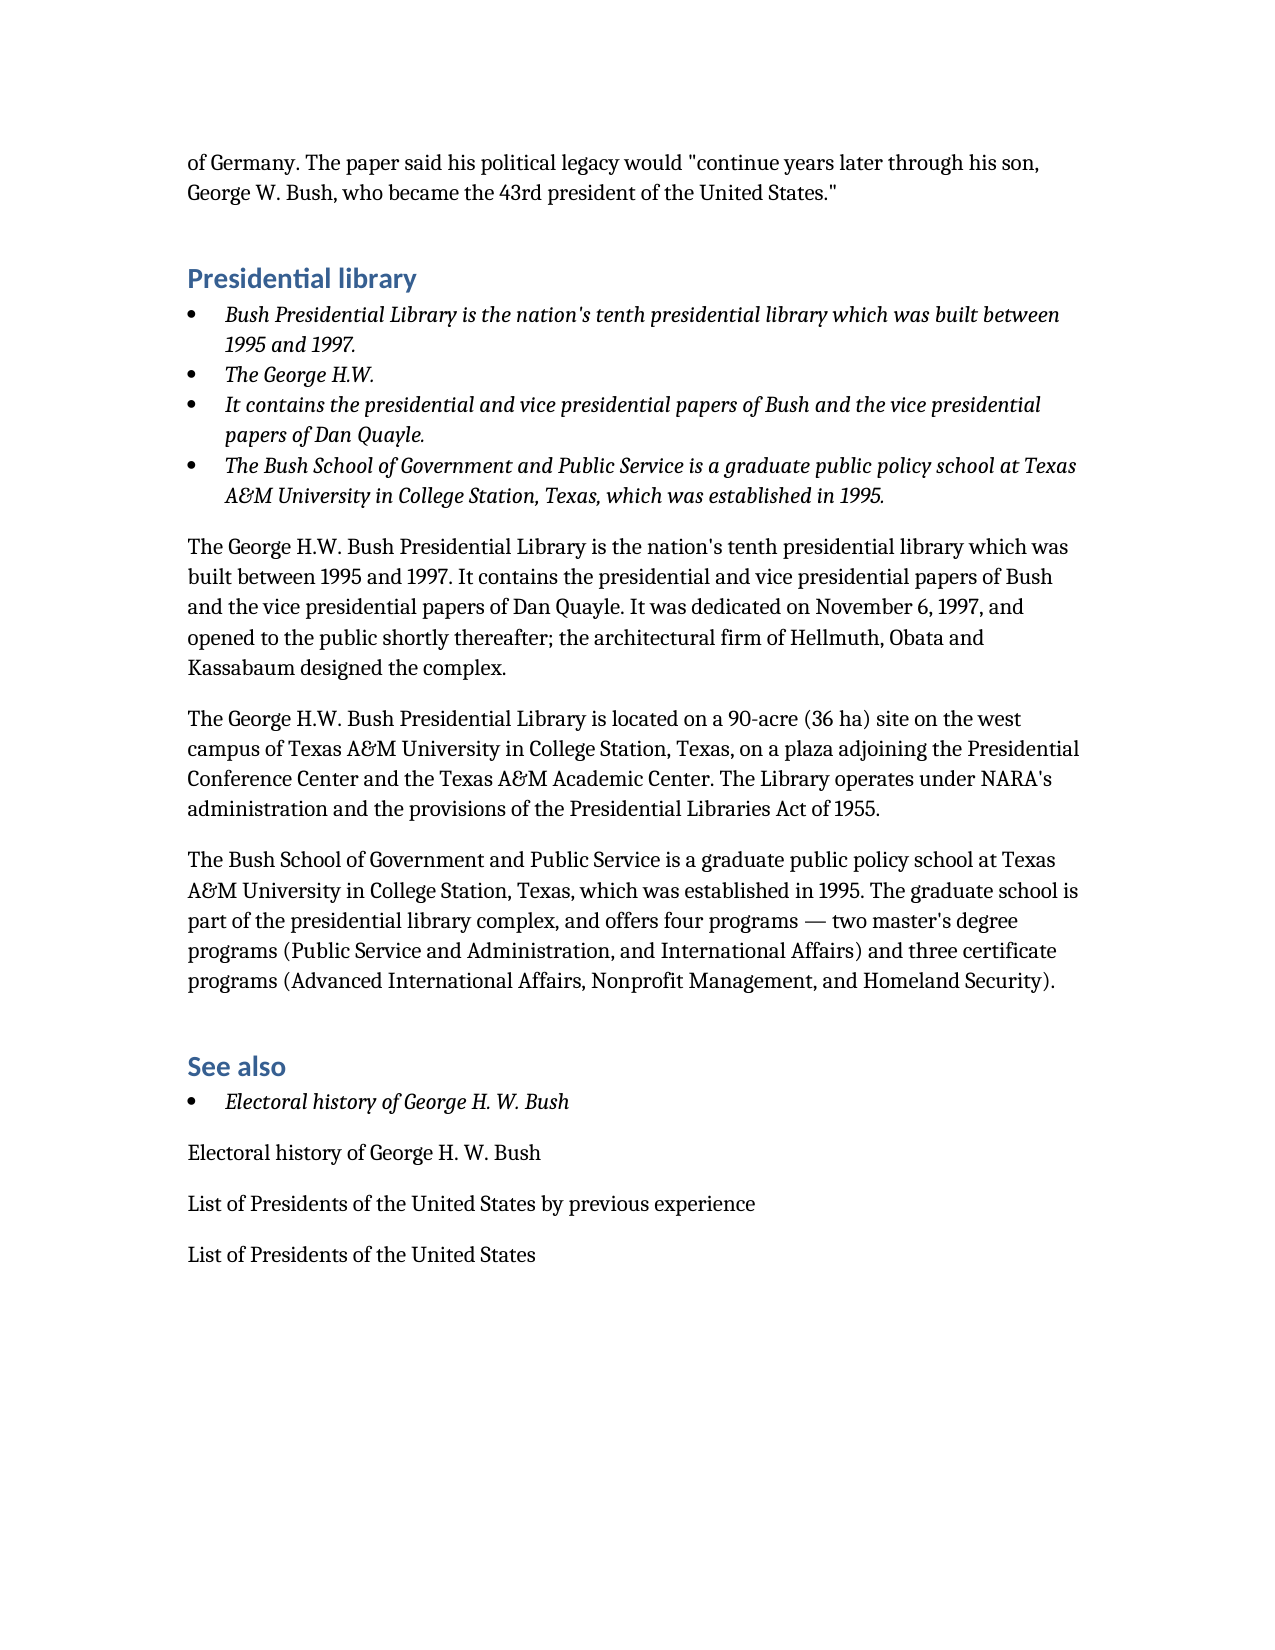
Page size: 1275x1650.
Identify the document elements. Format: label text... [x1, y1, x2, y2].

list Electoral history of George H. W. Bush [187, 1089, 1087, 1116]
text Electoral history of George H. W. Bush [187, 1140, 1087, 1167]
text List of Presidents of the United States [187, 1242, 1087, 1269]
text List of Presidents of the United States by previous experience [187, 1191, 1087, 1218]
text The George H.W. Bush Presidential Library is the nation's tenth presidential library which was built between 1995 and 1997. It contains the presidential and vice presidential papers of Bush and the vice presidential papers of Dan Quayle. It was dedicated on November 6, 1997, and opened to the public shortly thereafter; the architectural firm of Hellmuth, Obata and Kassabaum designed the complex. [187, 534, 1087, 681]
text The Bush School of Government and Public Service is a graduate public policy school at Texas A&M University in College Station, Texas, which was established in 1995. The graduate school is part of the presidential library complex, and offers four programs — two master's degree programs (Public Service and Administration, and International Affairs) and three certificate programs (Advanced International Affairs, Nonprofit Management, and Homeland Security). [187, 847, 1087, 994]
list Bush Presidential Library is the nation's tenth presidential library which was built between 1995 and 1997. [187, 301, 1087, 358]
text of Germany. The paper said his political legacy would "continue years later through his son, George W. Bush, who became the 43rd president of the United States." [187, 150, 1087, 207]
list The Bush School of Government and Public Service is a graduate public policy school at Texas A&M University in College Station, Texas, which was established in 1995. [187, 452, 1087, 509]
subtitle Presidential library [187, 260, 1087, 296]
list The George H.W. [187, 362, 1087, 388]
subtitle See also [187, 1048, 1087, 1084]
text The George H.W. Bush Presidential Library is located on a 90-acre (36 ha) site on the west campus of Texas A&M University in College Station, Texas, on a plaza adjoining the Presidential Conference Center and the Texas A&M Academic Center. The Library operates under NARA's administration and the provisions of the Presidential Libraries Act of 1955. [187, 706, 1087, 822]
list It contains the presidential and vice presidential papers of Bush and the vice presidential papers of Dan Quayle. [187, 392, 1087, 448]
